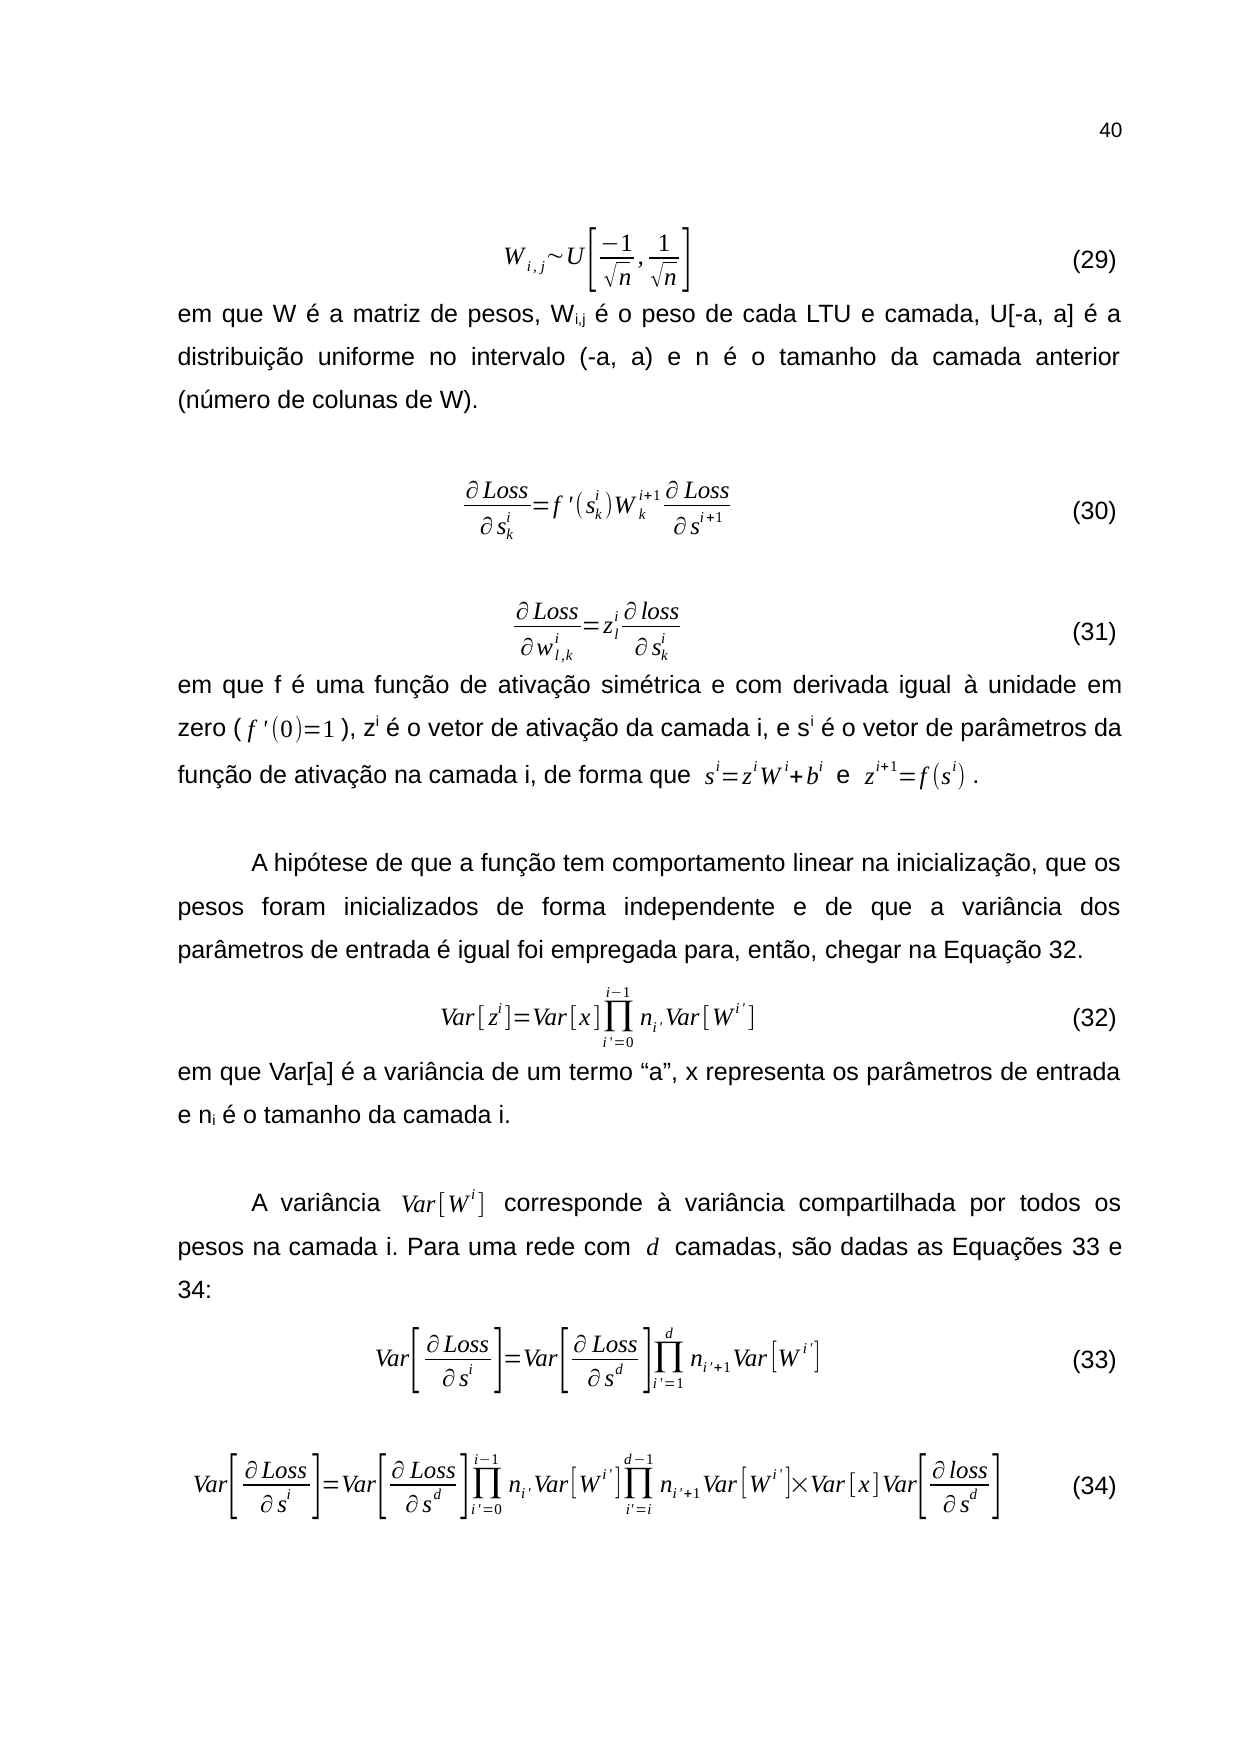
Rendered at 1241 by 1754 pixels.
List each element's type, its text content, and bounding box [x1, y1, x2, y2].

table_header (31) [1017, 592, 1122, 670]
text A hipótese de que a função tem comportamento linear na inicialização, que os pesos foram inicializados de forma independente e de que a variância dos parâmetros de entrada é igual foi empregada para, então, chegar na Equação 32. [177, 848, 1122, 963]
text em que f é uma função de ativação simétrica e com derivada igual à unidade em zero (), zi é o vetor de ativação da camada i, e si é o vetor de parâmetros da função de ativação na camada i, de forma que e . [177, 670, 1122, 791]
text em que W é a matriz de pesos, Wi,j é o peso de cada LTU e camada, U[-a, a] é a distribuição uniforme no intervalo (-a, a) e n é o tamanho da camada anterior (número de colunas de W). [177, 299, 1122, 414]
table_header (34) [1017, 1444, 1122, 1527]
table_header [177, 220, 1017, 299]
table_header [177, 592, 1017, 670]
table_header [177, 1444, 1017, 1527]
table_header [177, 1319, 1017, 1401]
text em que Var[a] é a variância de um termo “a”, x representa os parâmetros de entrada e ni é o tamanho da camada i. [177, 1056, 1122, 1128]
table_header [177, 471, 1017, 549]
text A variância corresponde à variância compartilhada por todos os pesos na camada i. Para uma rede com camadas, são dadas as Equações 33 e 34: [177, 1186, 1122, 1304]
table_header (32) [1017, 978, 1122, 1056]
table_header (33) [1017, 1319, 1122, 1401]
table_header [177, 978, 1017, 1056]
table_header (30) [1017, 471, 1122, 549]
table_header (29) [1017, 220, 1122, 299]
